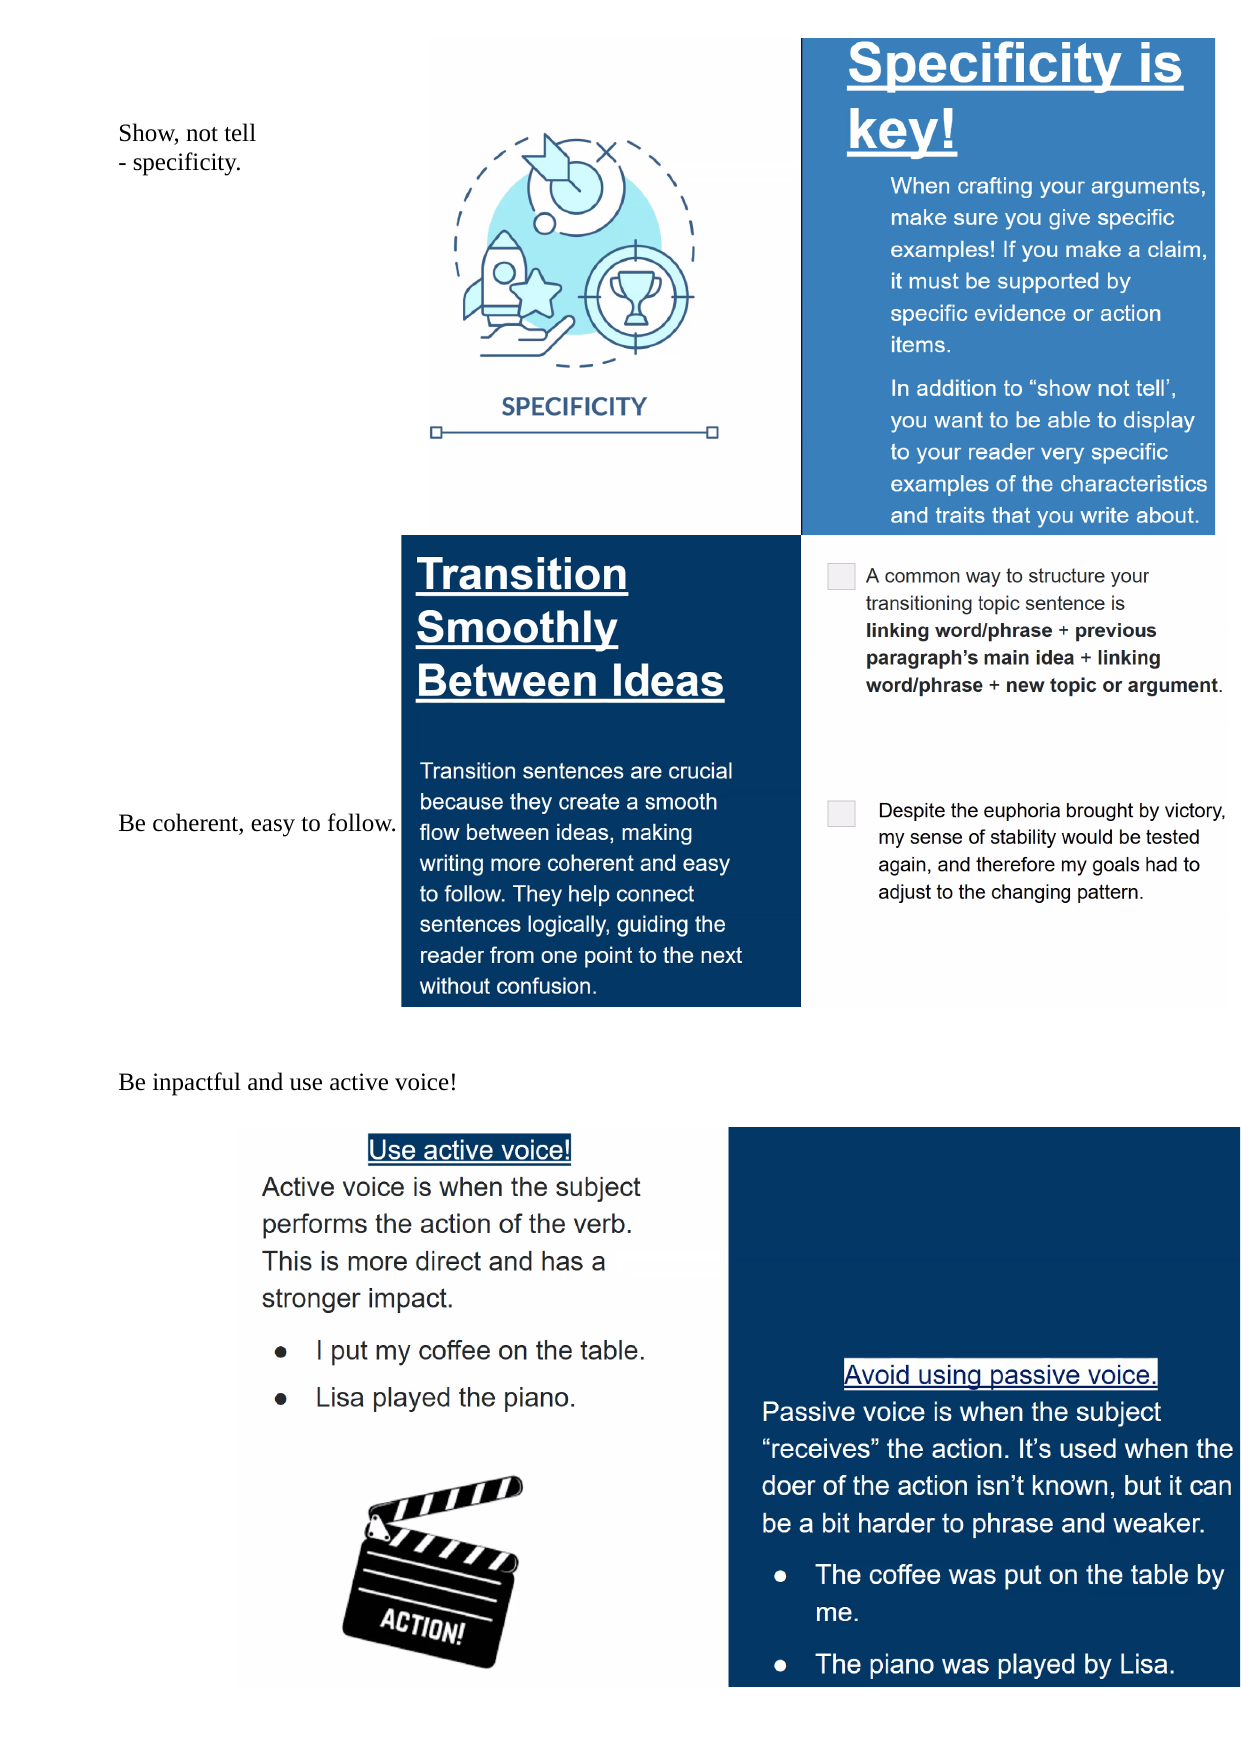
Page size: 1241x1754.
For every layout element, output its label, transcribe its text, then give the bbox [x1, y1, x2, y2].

text - specificity. [118, 147, 427, 176]
text Be coherent, easy to follow. [118, 808, 401, 837]
picture [401, 38, 1229, 1007]
picture [236, 1127, 1241, 1687]
text Show, not tell [118, 118, 427, 147]
text Be inpactful and use active voice! [118, 1067, 1122, 1096]
